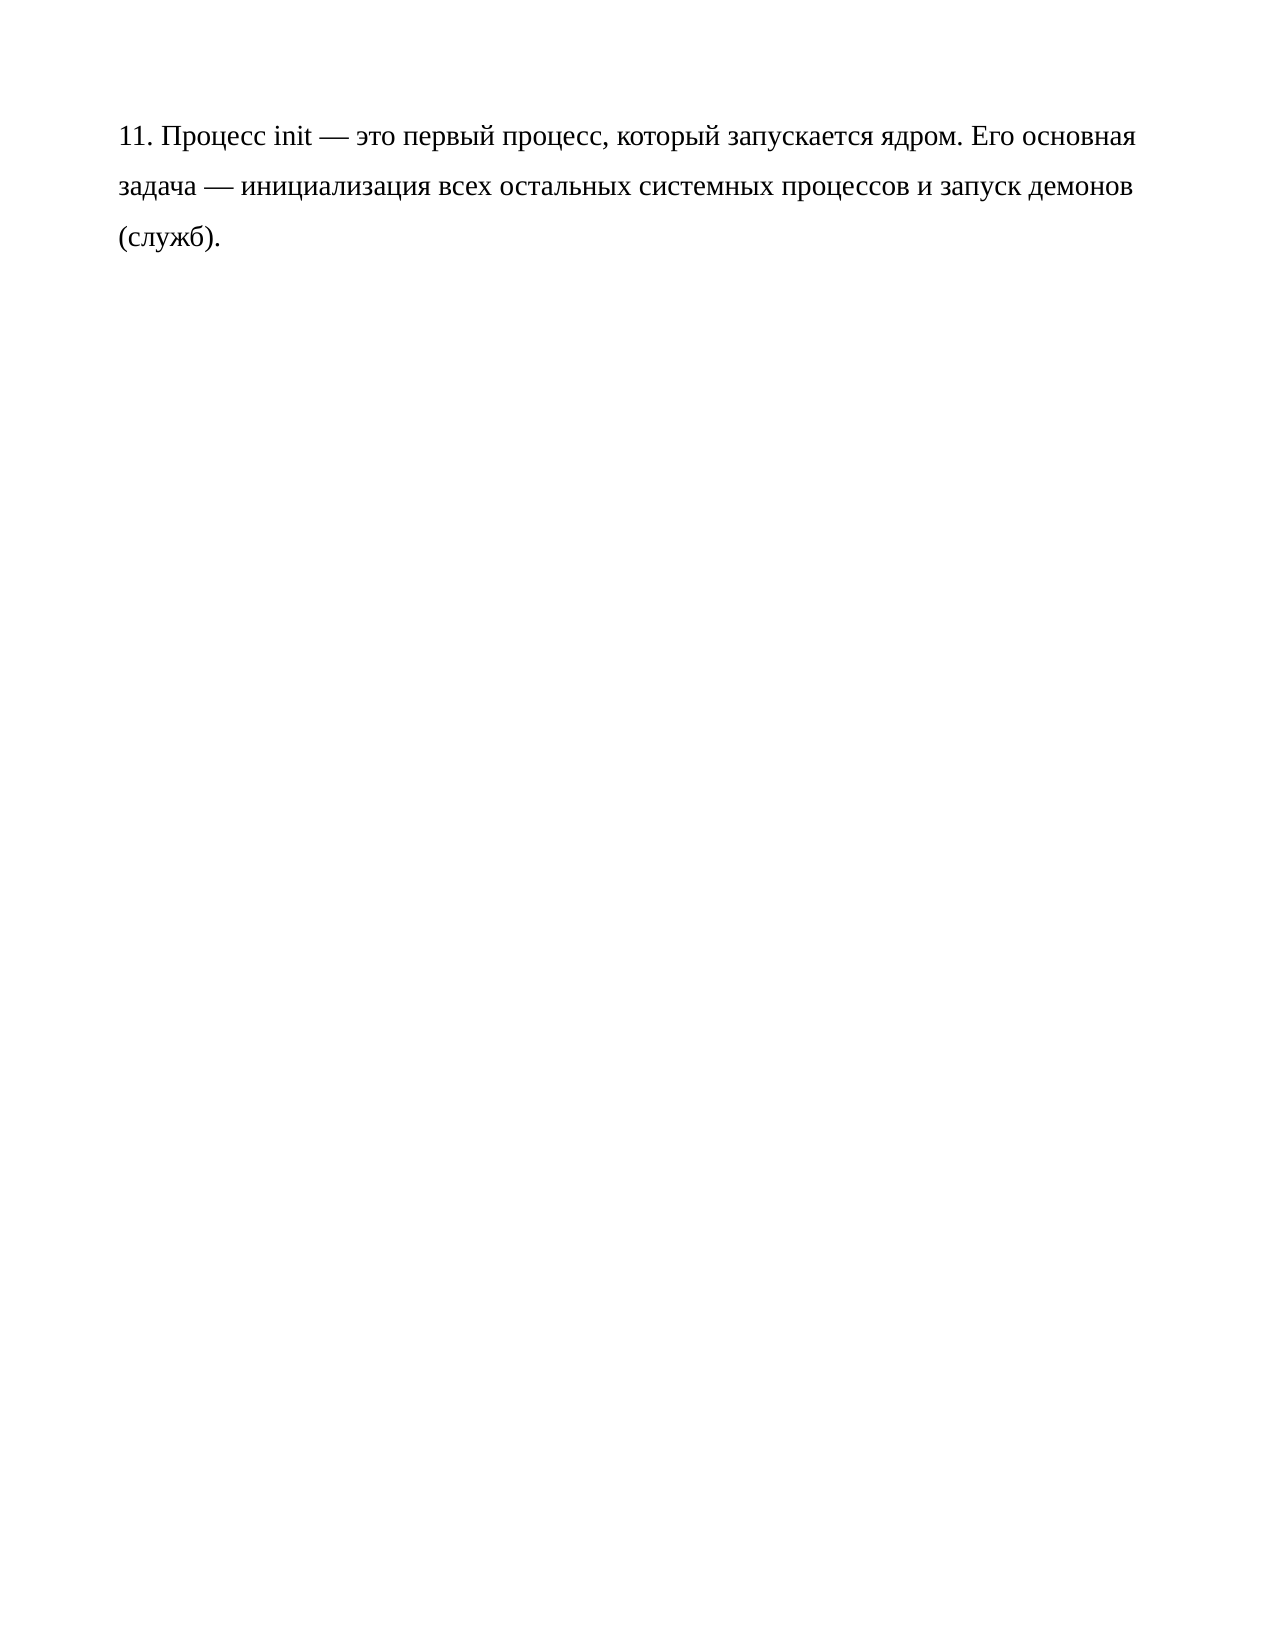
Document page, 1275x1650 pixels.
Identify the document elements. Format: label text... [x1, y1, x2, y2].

text 11. Процесс init — это первый процесс, который запускается ядром. Его основная задача — инициализация всех остальных системных процессов и запуск демонов (служб). [118, 118, 1157, 252]
